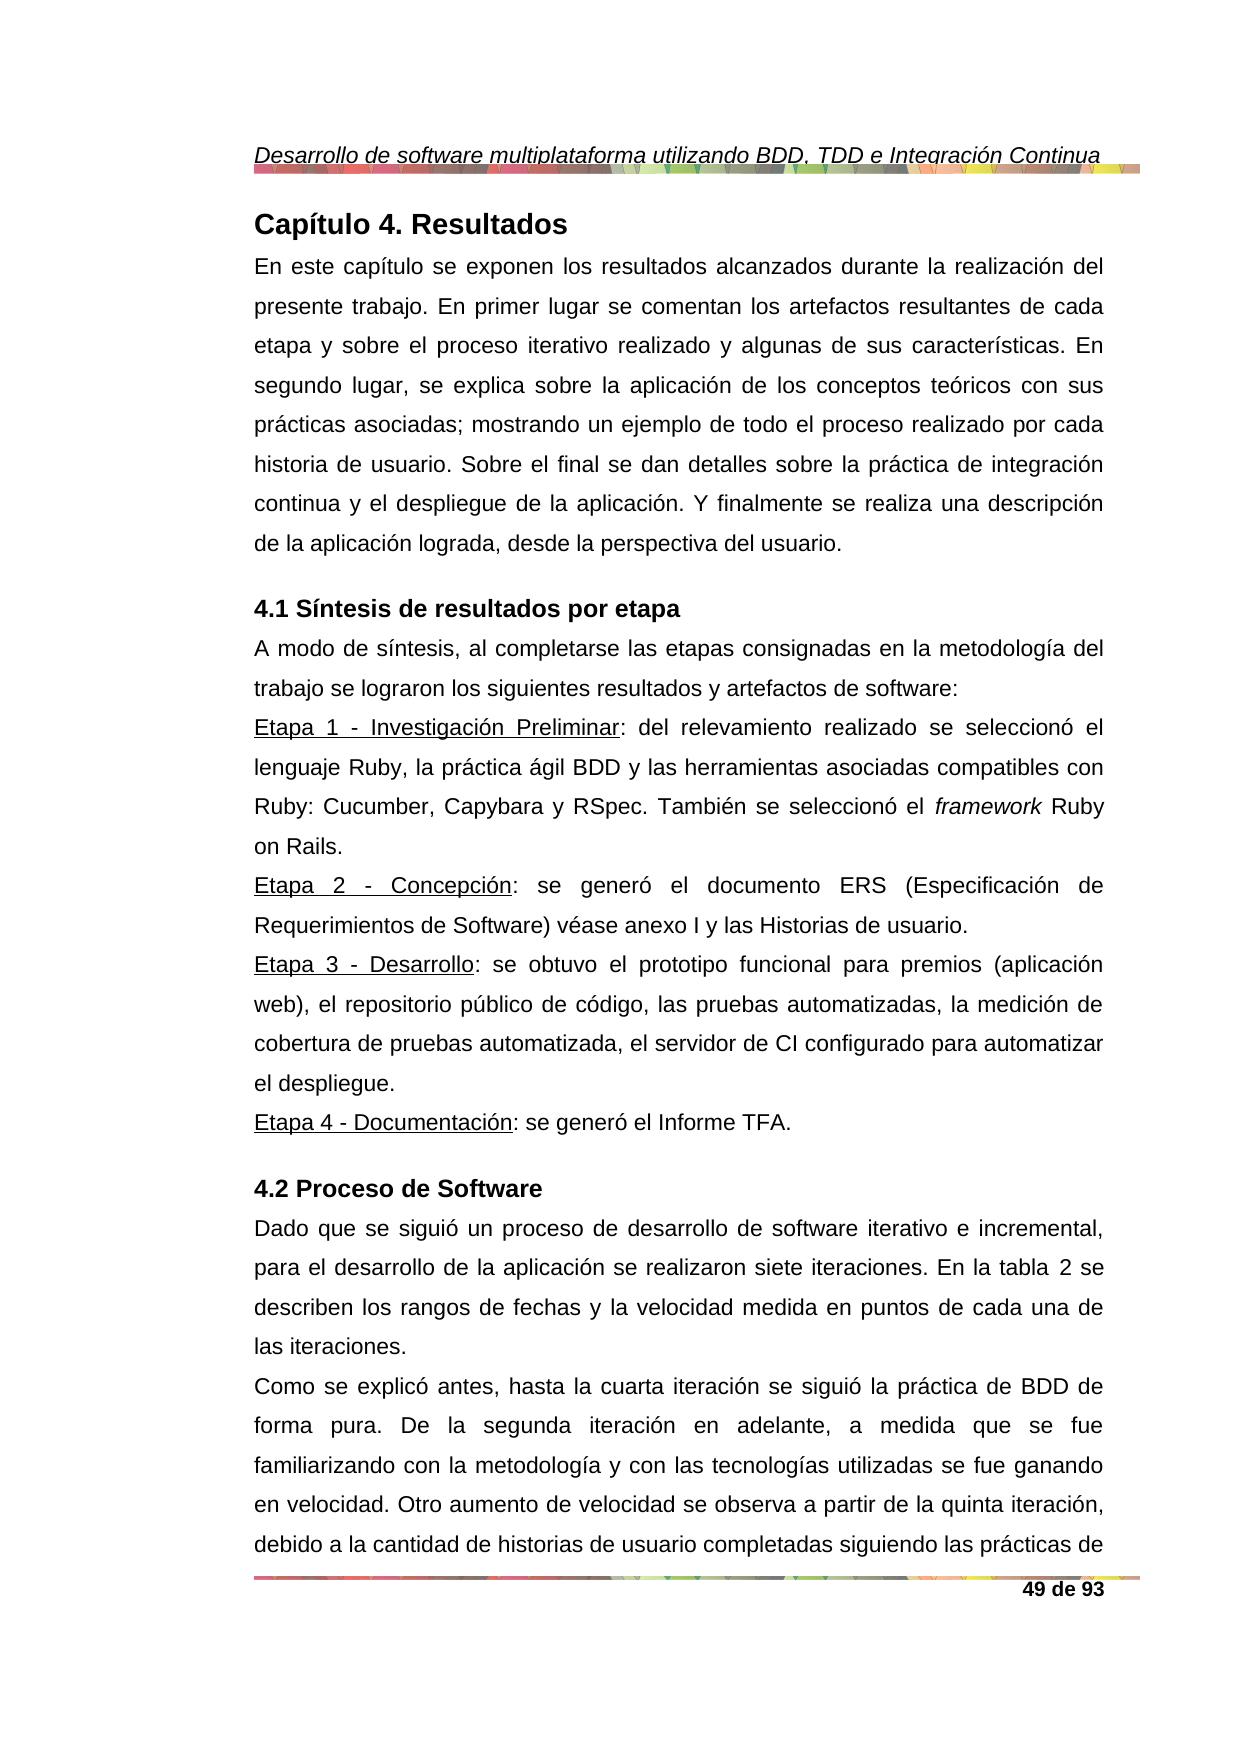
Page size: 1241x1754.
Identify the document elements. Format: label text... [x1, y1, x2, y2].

subtitle 4.2 Proceso de Software [254, 1173, 1104, 1202]
text Etapa 2 - Concepción: se generó el documento ERS (Especificación de Requerimientos de Software) véase anexo I y las Historias de usuario. [254, 872, 1104, 938]
subtitle Capítulo 4. Resultados [254, 207, 1104, 241]
text Etapa 4 - Documentación: se generó el Informe TFA. [254, 1109, 1104, 1135]
text En este capítulo se exponen los resultados alcanzados durante la realización del presente trabajo. En primer lugar se comentan los artefactos resultantes de cada etapa y sobre el proceso iterativo realizado y algunas de sus características. En segundo lugar, se explica sobre la aplicación de los conceptos teóricos con sus prácticas asociadas; mostrando un ejemplo de todo el proceso realizado por cada historia de usuario. Sobre el final se dan detalles sobre la práctica de integración continua y el despliegue de la aplicación. Y finalmente se realiza una descripción de la aplicación lograda, desde la perspectiva del usuario. [254, 253, 1104, 556]
text A modo de síntesis, al completarse las etapas consignadas en la metodología del trabajo se lograron los siguientes resultados y artefactos de software: [254, 635, 1104, 701]
text Etapa 1 - Investigación Preliminar: del relevamiento realizado se seleccionó el lenguaje Ruby, la práctica ágil BDD y las herramientas asociadas compatibles con Ruby: Cucumber, Capybara y RSpec. También se seleccionó el framework Ruby on Rails. [254, 714, 1104, 859]
text Etapa 3 - Desarrollo: se obtuvo el prototipo funcional para premios (aplicación web), el repositorio público de código, las pruebas automatizadas, la medición de cobertura de pruebas automatizada, el servidor de CI configurado para automatizar el despliegue. [254, 951, 1104, 1096]
text Dado que se siguió un proceso de desarrollo de software iterativo e incremental, para el desarrollo de la aplicación se realizaron siete iteraciones. En la tabla 2 se describen los rangos de fechas y la velocidad medida en puntos de cada una de las iteraciones. [254, 1215, 1104, 1359]
text Como se explicó antes, hasta la cuarta iteración se siguió la práctica de BDD de forma pura. De la segunda iteración en adelante, a medida que se fue familiarizando con la metodología y con las tecnologías utilizadas se fue ganando en velocidad. Otro aumento de velocidad se observa a partir de la quinta iteración, debido a la cantidad de historias de usuario completadas siguiendo las prácticas de [254, 1373, 1104, 1557]
subtitle 4.1 Síntesis de resultados por etapa [254, 594, 1104, 623]
